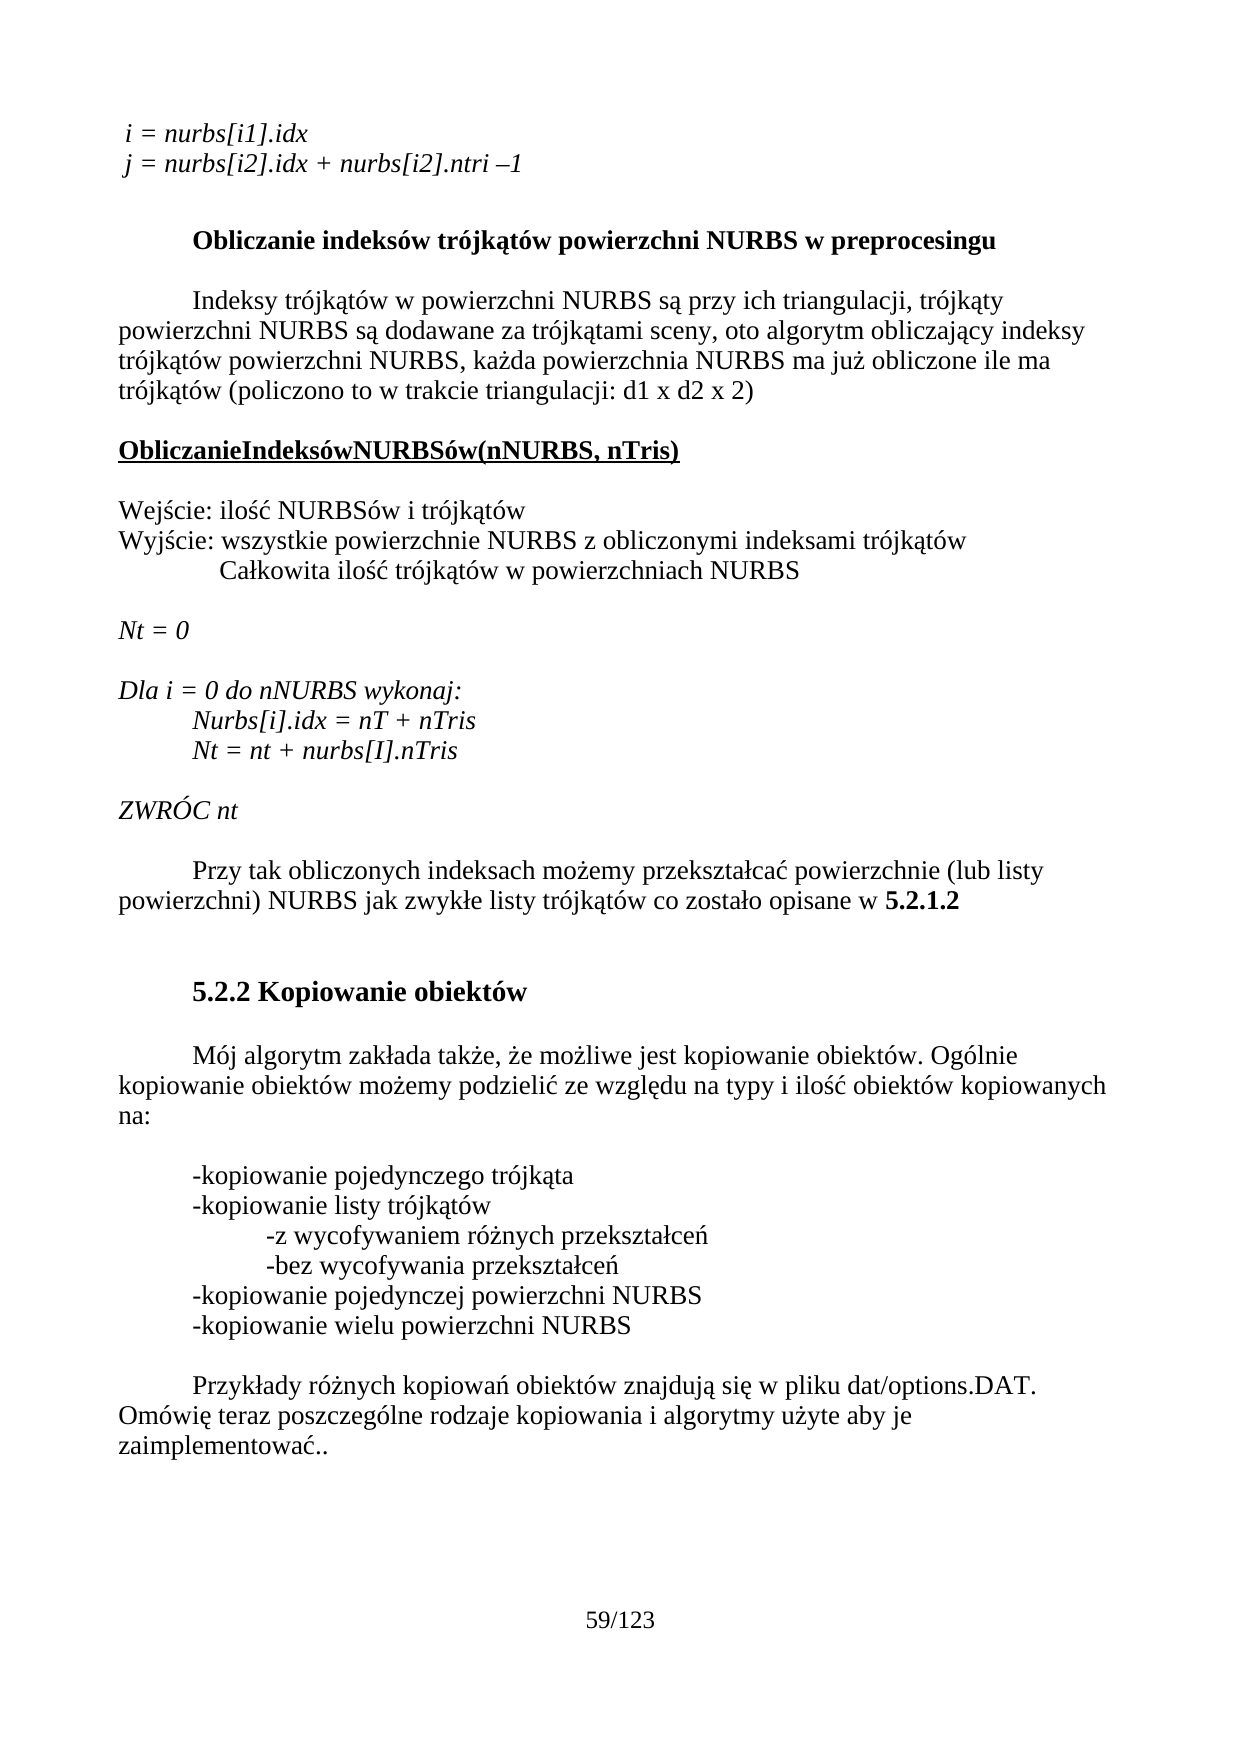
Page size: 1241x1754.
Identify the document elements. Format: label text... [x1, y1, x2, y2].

text Nt = nt + nurbs[I].nTris [118, 735, 1122, 765]
text -kopiowanie pojedynczej powierzchni NURBS [118, 1280, 1122, 1310]
text j = nurbs[i2].idx + nurbs[i2].ntri –1 [118, 148, 1122, 178]
text Dla i = 0 do nNURBS wykonaj: [118, 675, 1122, 705]
text -kopiowanie wielu powierzchni NURBS [118, 1310, 1122, 1340]
text ZWRÓC nt [118, 795, 1122, 825]
text Przykłady różnych kopiowań obiektów znajdują się w pliku dat/options.DAT. Omówię teraz poszczególne rodzaje kopiowania i algorytmy użyte aby je zaimplementować.. [118, 1370, 1122, 1460]
text Wejście: ilość NURBSów i trójkątów [118, 495, 1122, 525]
text -kopiowanie listy trójkątów [118, 1190, 1122, 1220]
text Wyjście: wszystkie powierzchnie NURBS z obliczonymi indeksami trójkątów [118, 525, 1122, 555]
text Nurbs[i].idx = nT + nTris [118, 705, 1122, 735]
text Mój algorytm zakłada także, że możliwe jest kopiowanie obiektów. Ogólnie kopiowanie obiektów możemy podzielić ze względu na typy i ilość obiektów kopiowanych na: [118, 1040, 1122, 1130]
text Całkowita ilość trójkątów w powierzchniach NURBS [118, 555, 1122, 585]
text i = nurbs[i1].idx [118, 118, 1122, 148]
text ObliczanieIndeksówNURBSów(nNURBS, nTris) [118, 435, 1122, 465]
text -kopiowanie pojedynczego trójkąta [118, 1160, 1122, 1190]
text Nt = 0 [118, 615, 1122, 645]
text Przy tak obliczonych indeksach możemy przekształcać powierzchnie (lub listy powierzchni) NURBS jak zwykłe listy trójkątów co zostało opisane w 5.2.1.2 [118, 855, 1122, 915]
text Obliczanie indeksów trójkątów powierzchni NURBS w preprocesingu [118, 225, 1122, 255]
text 5.2.2 Kopiowanie obiektów [118, 975, 1122, 1008]
text -z wycofywaniem różnych przekształceń [118, 1220, 1122, 1250]
text Indeksy trójkątów w powierzchni NURBS są przy ich triangulacji, trójkąty powierzchni NURBS są dodawane za trójkątami sceny, oto algorytm obliczający indeksy trójkątów powierzchni NURBS, każda powierzchnia NURBS ma już obliczone ile ma trójkątów (policzono to w trakcie triangulacji: d1 x d2 x 2) [118, 285, 1122, 405]
text -bez wycofywania przekształceń [118, 1250, 1122, 1280]
